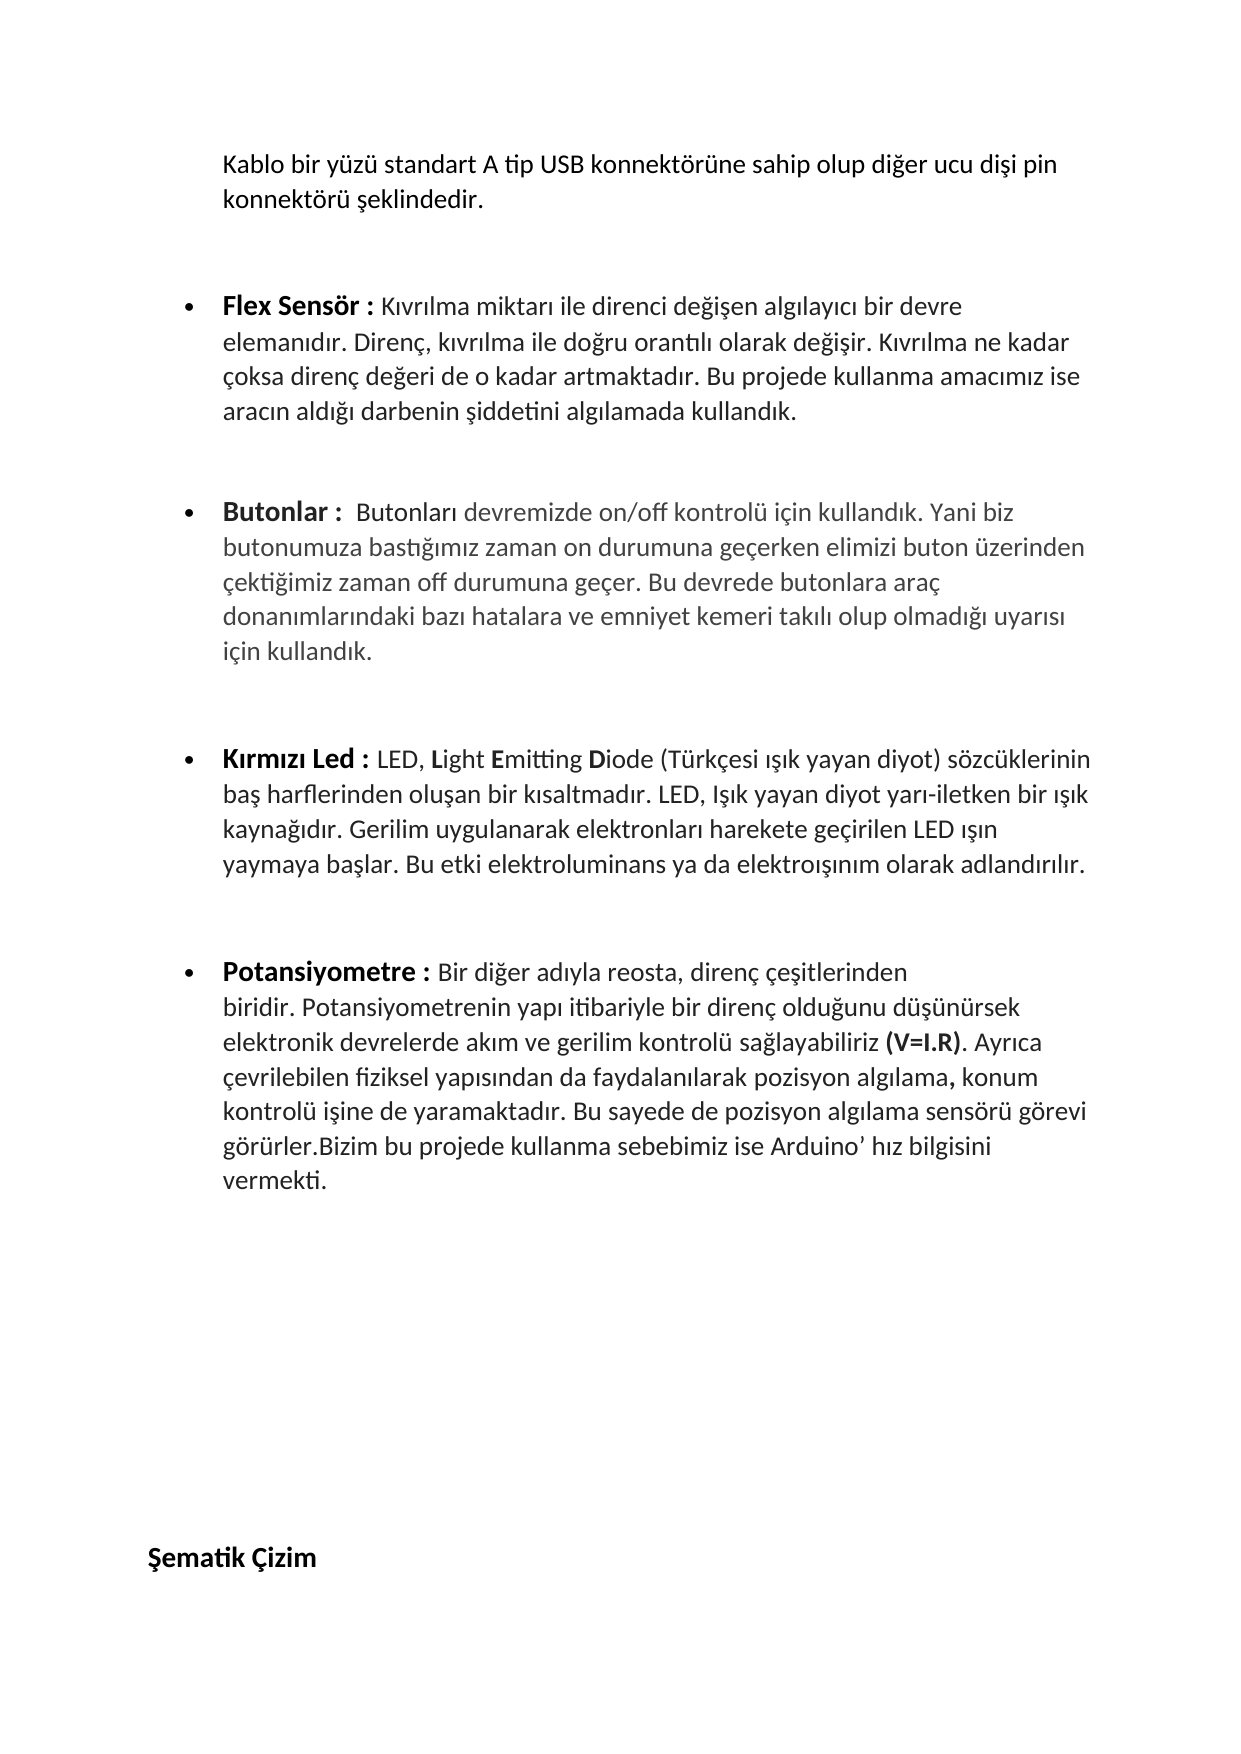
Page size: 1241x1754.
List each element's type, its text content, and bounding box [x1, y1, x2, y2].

list Kablo bir yüzü standart A tip USB konnektörüne sahip olup diğer ucu dişi pin konnektörü şeklindedir. [185, 148, 1093, 215]
text Şematik Çizim [148, 1539, 1093, 1575]
list Flex Sensör : Kıvrılma miktarı ile direnci değişen algılayıcı bir devre elemanıdır. Direnç, kıvrılma ile doğru orantılı olarak değişir. Kıvrılma ne kadar çoksa direnç değeri de o kadar artmaktadır. Bu projede kullanma amacımız ise aracın aldığı darbenin şiddetini algılamada kullandık. [185, 287, 1093, 427]
list Butonlar : Butonları devremizde on/off kontrolü için kullandık. Yani biz butonumuza bastığımız zaman on durumuna geçerken elimizi buton üzerinden çektiğimiz zaman off durumuna geçer. Bu devrede butonlara araç donanımlarındaki bazı hatalara ve emniyet kemeri takılı olup olmadığı uyarısı için kullandık. [185, 493, 1093, 667]
list Kırmızı Led : LED, Light Emitting Diode (Türkçesi ışık yayan diyot) sözcüklerinin baş harflerinden oluşan bir kısaltmadır. LED, Işık yayan diyot yarı-iletken bir ışık kaynağıdır. Gerilim uygulanarak elektronları harekete geçirilen LED ışın yaymaya başlar. Bu etki elektroluminans ya da elektroışınım olarak adlandırılır. [185, 739, 1093, 880]
list Potansiyometre : Bir diğer adıyla reosta, direnç çeşitlerinden biridir. Potansiyometrenin yapı itibariyle bir direnç olduğunu düşünürsek elektronik devrelerde akım ve gerilim kontrolü sağlayabiliriz (V=I.R). Ayrıca çevrilebilen fiziksel yapısından da faydalanılarak pozisyon algılama, konum kontrolü işine de yaramaktadır. Bu sayede de pozisyon algılama sensörü görevi görürler.Bizim bu projede kullanma sebebimiz ise Arduino’ hız bilgisini vermekti. [185, 952, 1093, 1197]
